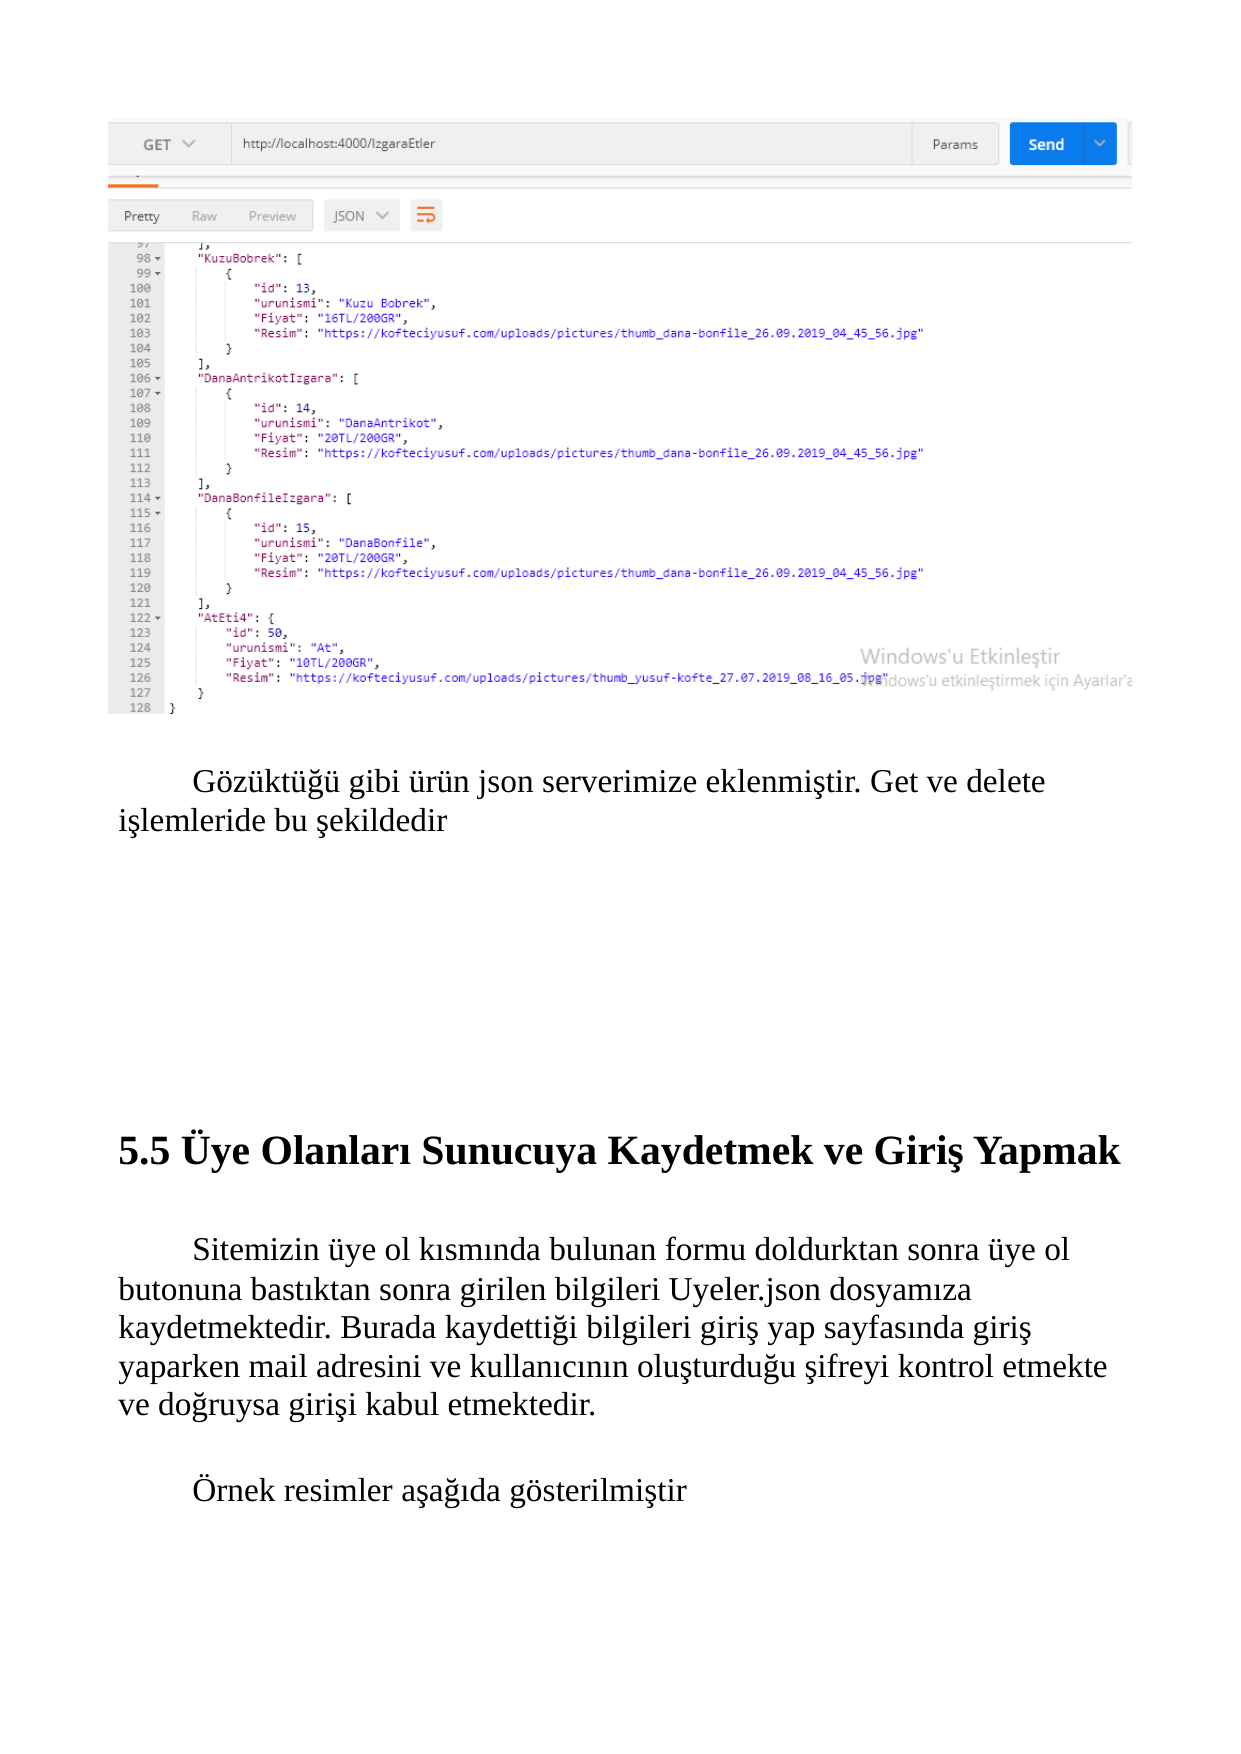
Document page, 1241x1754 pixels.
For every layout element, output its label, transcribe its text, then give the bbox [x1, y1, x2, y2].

text Örnek resimler aşağıda gösterilmiştir [118, 1471, 1122, 1509]
text 5.5 Üye Olanları Sunucuya Kaydetmek ve Giriş Yapmak [118, 1126, 1122, 1173]
text Gözüktüğü gibi ürün json serverimize eklenmiştir. Get ve delete işlemleride bu şekildedir [118, 761, 1122, 838]
picture [108, 118, 1133, 714]
text Sitemizin üye ol kısmında bulunan formu doldurktan sonra üye ol butonuna bastıktan sonra girilen bilgileri Uyeler.json dosyamıza kaydetmektedir. Burada kaydettiği bilgileri giriş yap sayfasında giriş yaparken mail adresini ve kullanıcının oluşturduğu şifreyi kontrol etmekte ve doğruysa girişi kabul etmektedir. [118, 1221, 1122, 1423]
